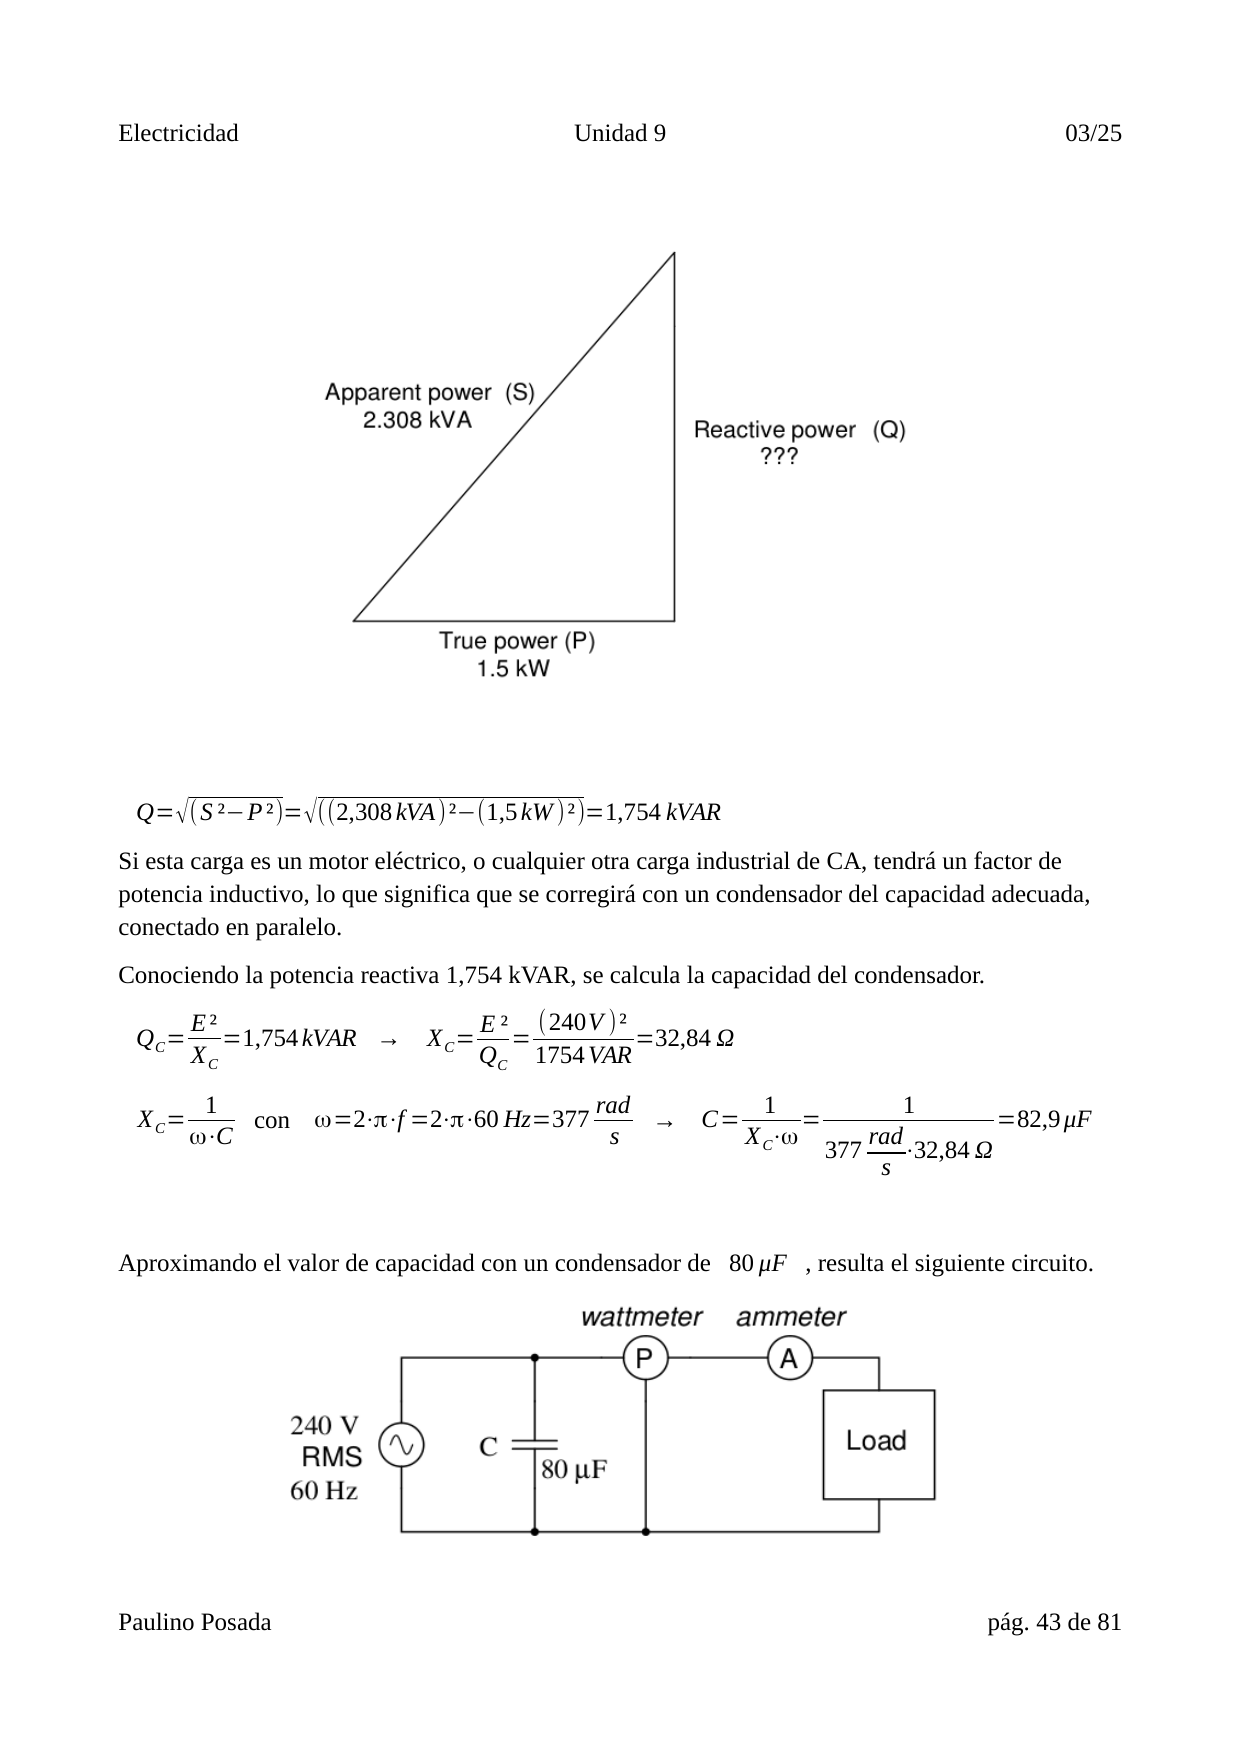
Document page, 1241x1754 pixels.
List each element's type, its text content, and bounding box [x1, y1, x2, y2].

picture [277, 1295, 964, 1549]
text Si esta carga es un motor eléctrico, o cualquier otra carga industrial de CA, tendrá un factor de potencia inductivo, lo que significa que se corregirá con un condensador del capacidad adecuada, conectado en paralelo. [118, 846, 1122, 941]
text con → [118, 1091, 1122, 1182]
text Aproximando el valor de capacidad con un condensador de, resulta el siguiente circuito. [118, 1248, 1122, 1277]
text Conociendo la potencia reactiva 1,754 kVAR, se calcula la capacidad del condensador. [118, 960, 1122, 989]
text → [118, 1007, 1122, 1073]
picture [317, 223, 924, 686]
